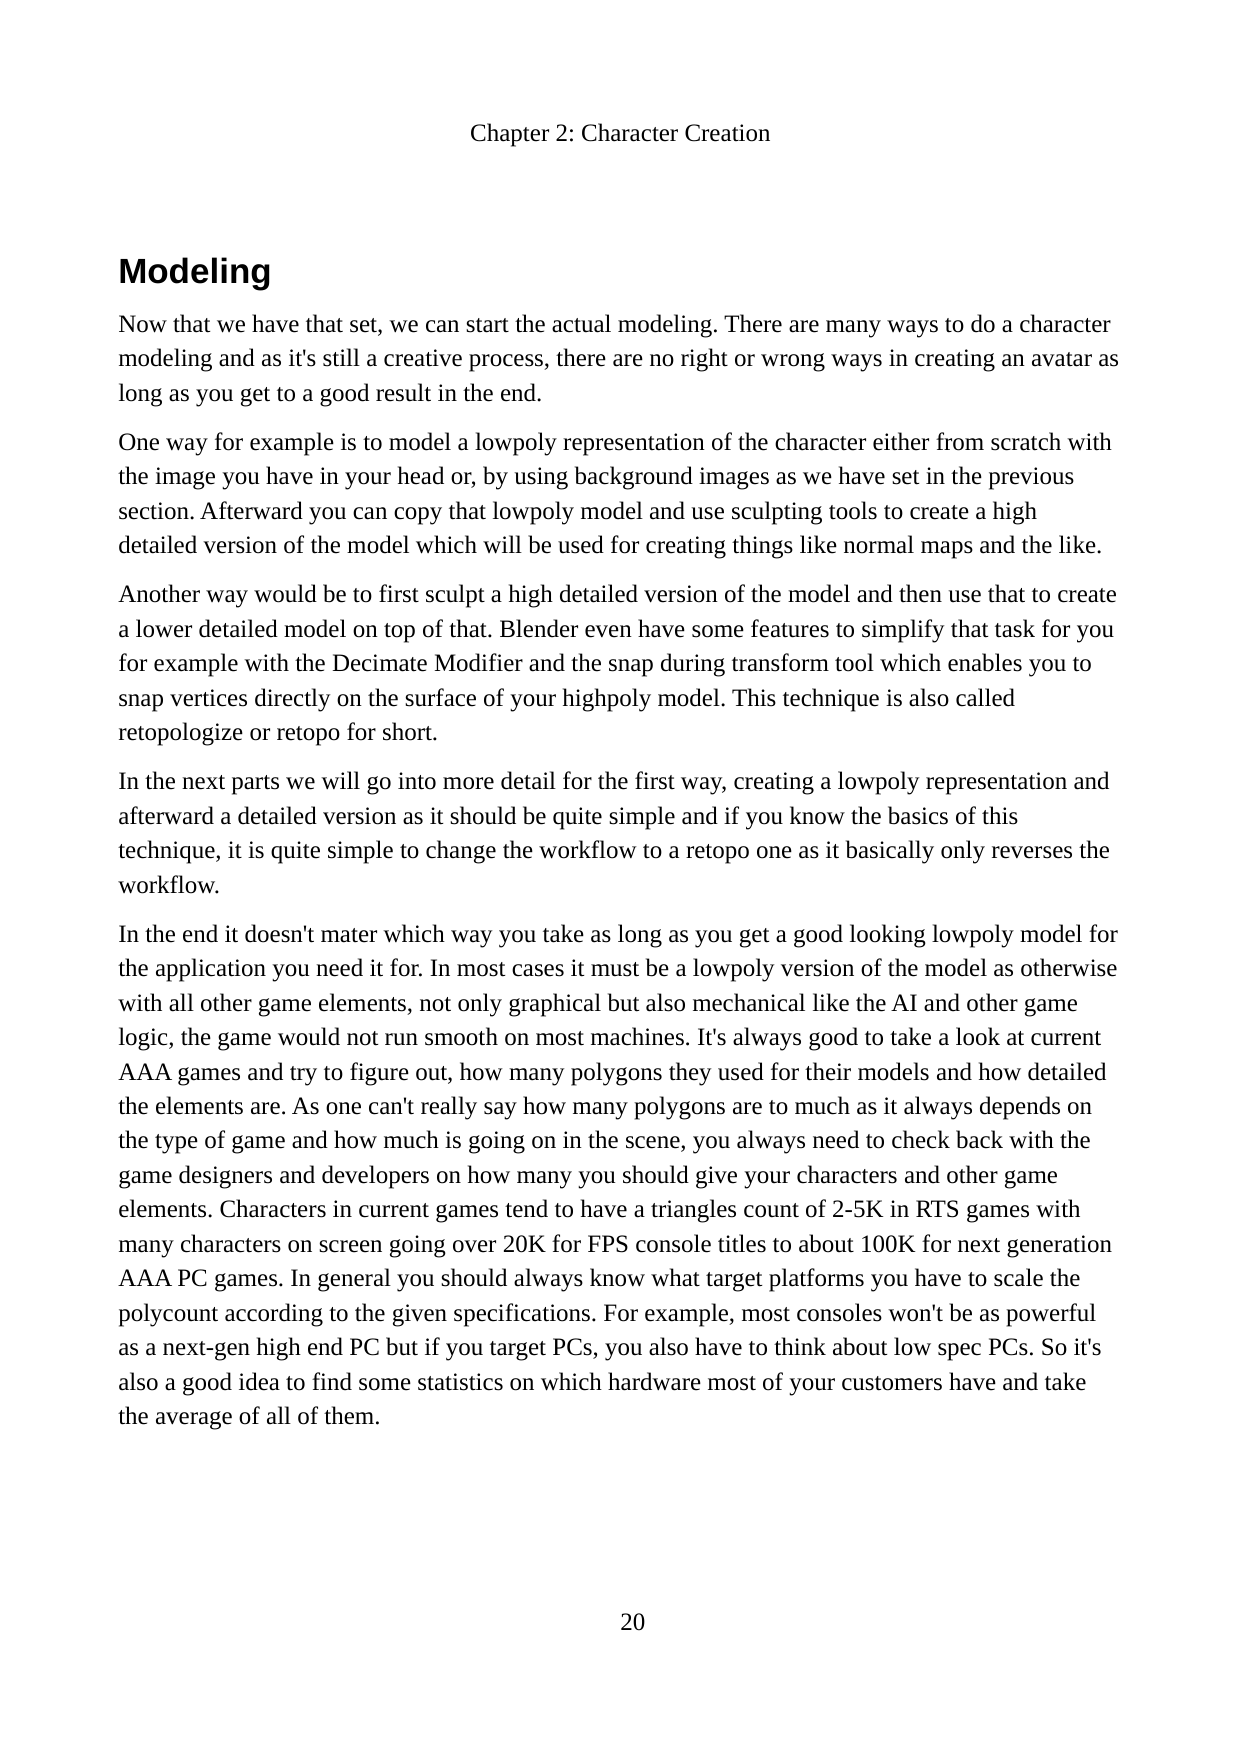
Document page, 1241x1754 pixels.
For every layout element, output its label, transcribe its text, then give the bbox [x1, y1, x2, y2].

text In the end it doesn't mater which way you take as long as you get a good looking lowpoly model for the application you need it for. In most cases it must be a lowpoly version of the model as otherwise with all other game elements, not only graphical but also mechanical like the AI and other game logic, the game would not run smooth on most machines. It's always good to take a look at current AAA games and try to figure out, how many polygons they used for their models and how detailed the elements are. As one can't really say how many polygons are to much as it always depends on the type of game and how much is going on in the scene, you always need to check back with the game designers and developers on how many you should give your characters and other game elements. Characters in current games tend to have a triangles count of 2-5K in RTS games with many characters on screen going over 20K for FPS console titles to about 100K for next generation AAA PC games. In general you should always know what target platforms you have to scale the polycount according to the given specifications. For example, most consoles won't be as powerful as a next-gen high end PC but if you target PCs, you also have to think about low spec PCs. So it's also a good idea to find some statistics on which hardware most of your customers have and take the average of all of them. [118, 919, 1122, 1430]
subtitle Modeling [118, 250, 1122, 290]
text Another way would be to first sculpt a high detailed version of the model and then use that to create a lower detailed model on top of that. Blender even have some features to simplify that task for you for example with the Decimate Modifier and the snap during transform tool which enables you to snap vertices directly on the surface of your highpoly model. This technique is also called retopologize or retopo for short. [118, 579, 1122, 746]
text Now that we have that set, we can start the actual modeling. There are many ways to do a character modeling and as it's still a creative process, there are no right or wrong ways in creating an avatar as long as you get to a good result in the end. [118, 309, 1122, 406]
text One way for example is to model a lowpoly representation of the character either from scratch with the image you have in your head or, by using background images as we have set in the previous section. Afterward you can copy that lowpoly model and use sculpting tools to create a high detailed version of the model which will be used for creating things like normal maps and the like. [118, 427, 1122, 559]
text In the next parts we will go into more detail for the first way, creating a lowpoly representation and afterward a detailed version as it should be quite simple and if you know the basics of this technique, it is quite simple to change the workflow to a retopo one as it basically only reverses the workflow. [118, 766, 1122, 898]
